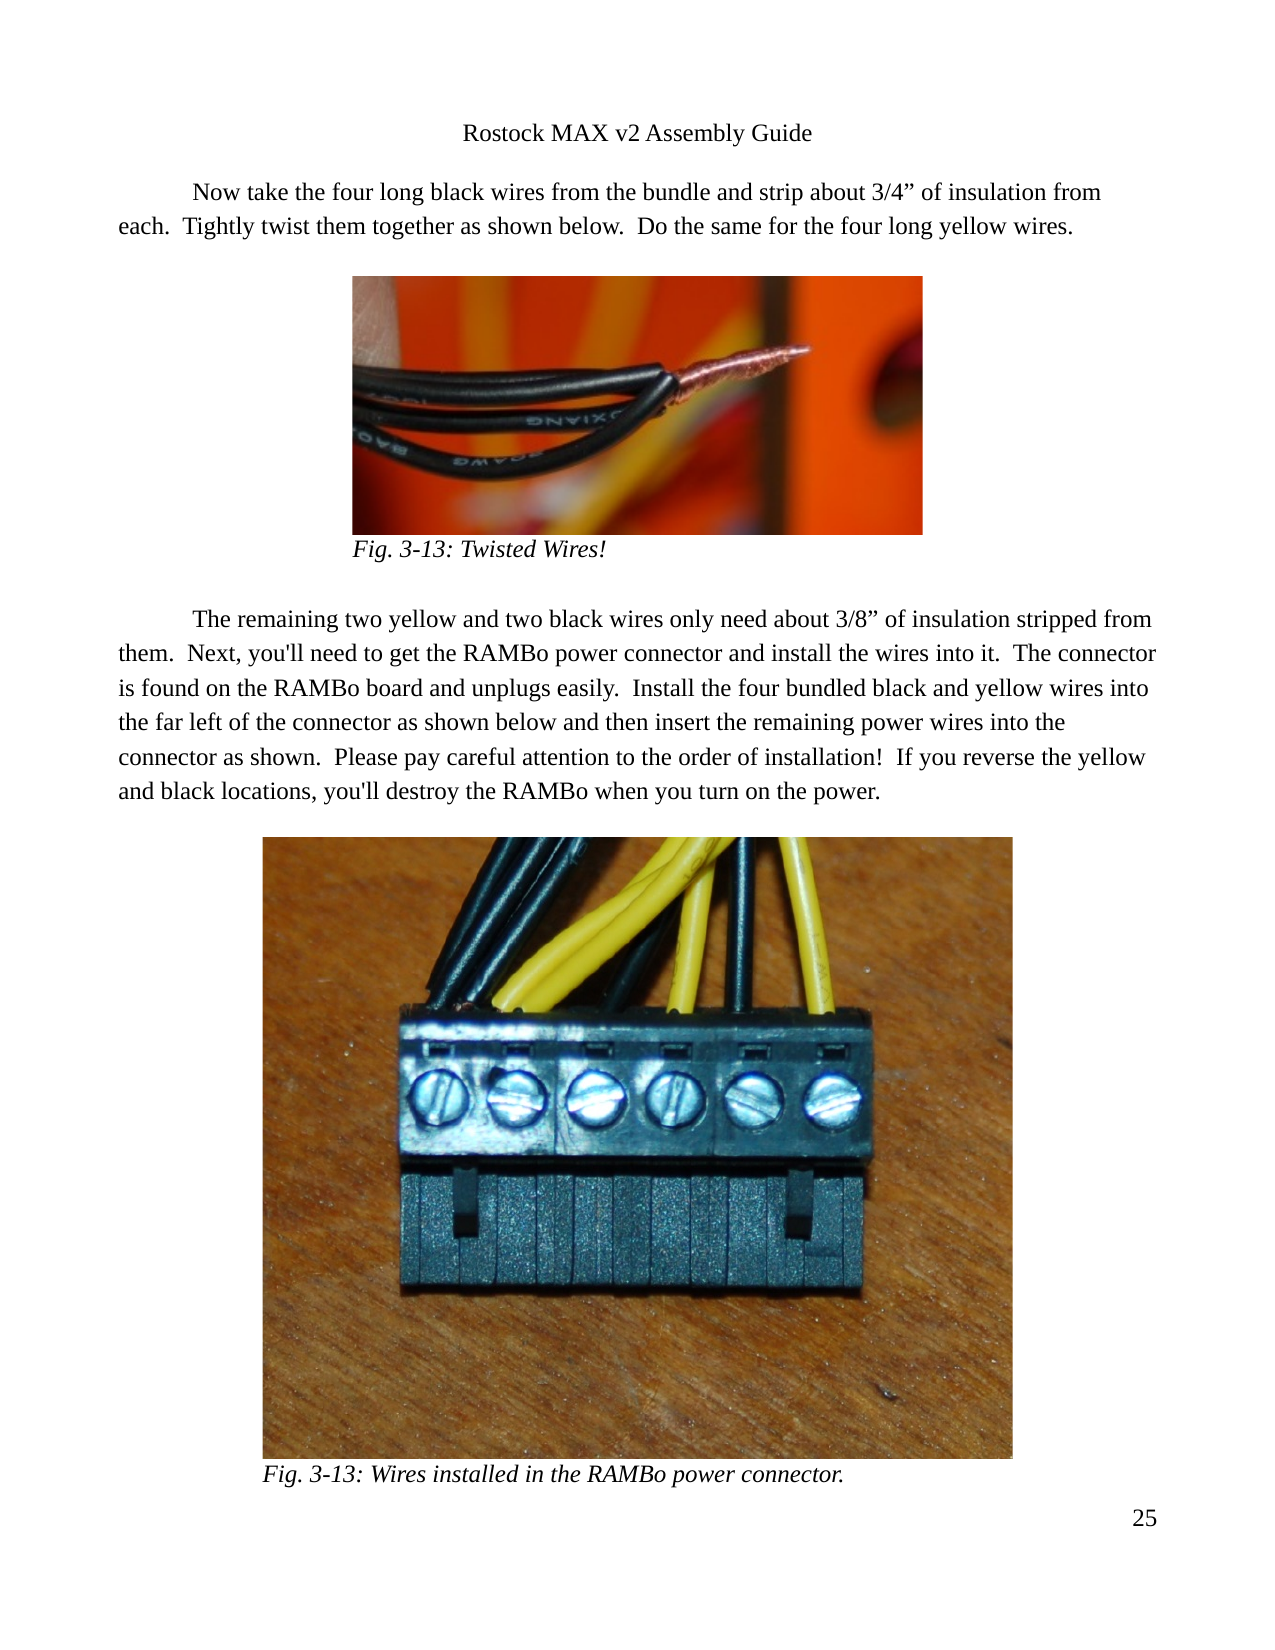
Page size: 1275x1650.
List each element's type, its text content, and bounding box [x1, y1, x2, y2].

text Now take the four long black wires from the bundle and strip about 3/4” of insulation from each. Tightly twist them together as shown below. Do the same for the four long yellow wires. [118, 177, 1157, 240]
picture [262, 837, 1013, 1459]
text Fig. 3-13: Twisted Wires! [352, 535, 923, 563]
text The remaining two yellow and two black wires only need about 3/8” of insulation stripped from them. Next, you'll need to get the RAMBo power connector and install the wires into it. The connector is found on the RAMBo board and unplugs easily. Install the four bundled black and yellow wires into the far left of the connector as shown below and then insert the remaining power wires into the connector as shown. Please pay careful attention to the order of installation! If you reverse the yellow and black locations, you'll destroy the RAMBo when you turn on the power. [118, 604, 1157, 805]
picture [352, 276, 923, 535]
text Fig. 3-13: Wires installed in the RAMBo power connector. [262, 1459, 1012, 1488]
